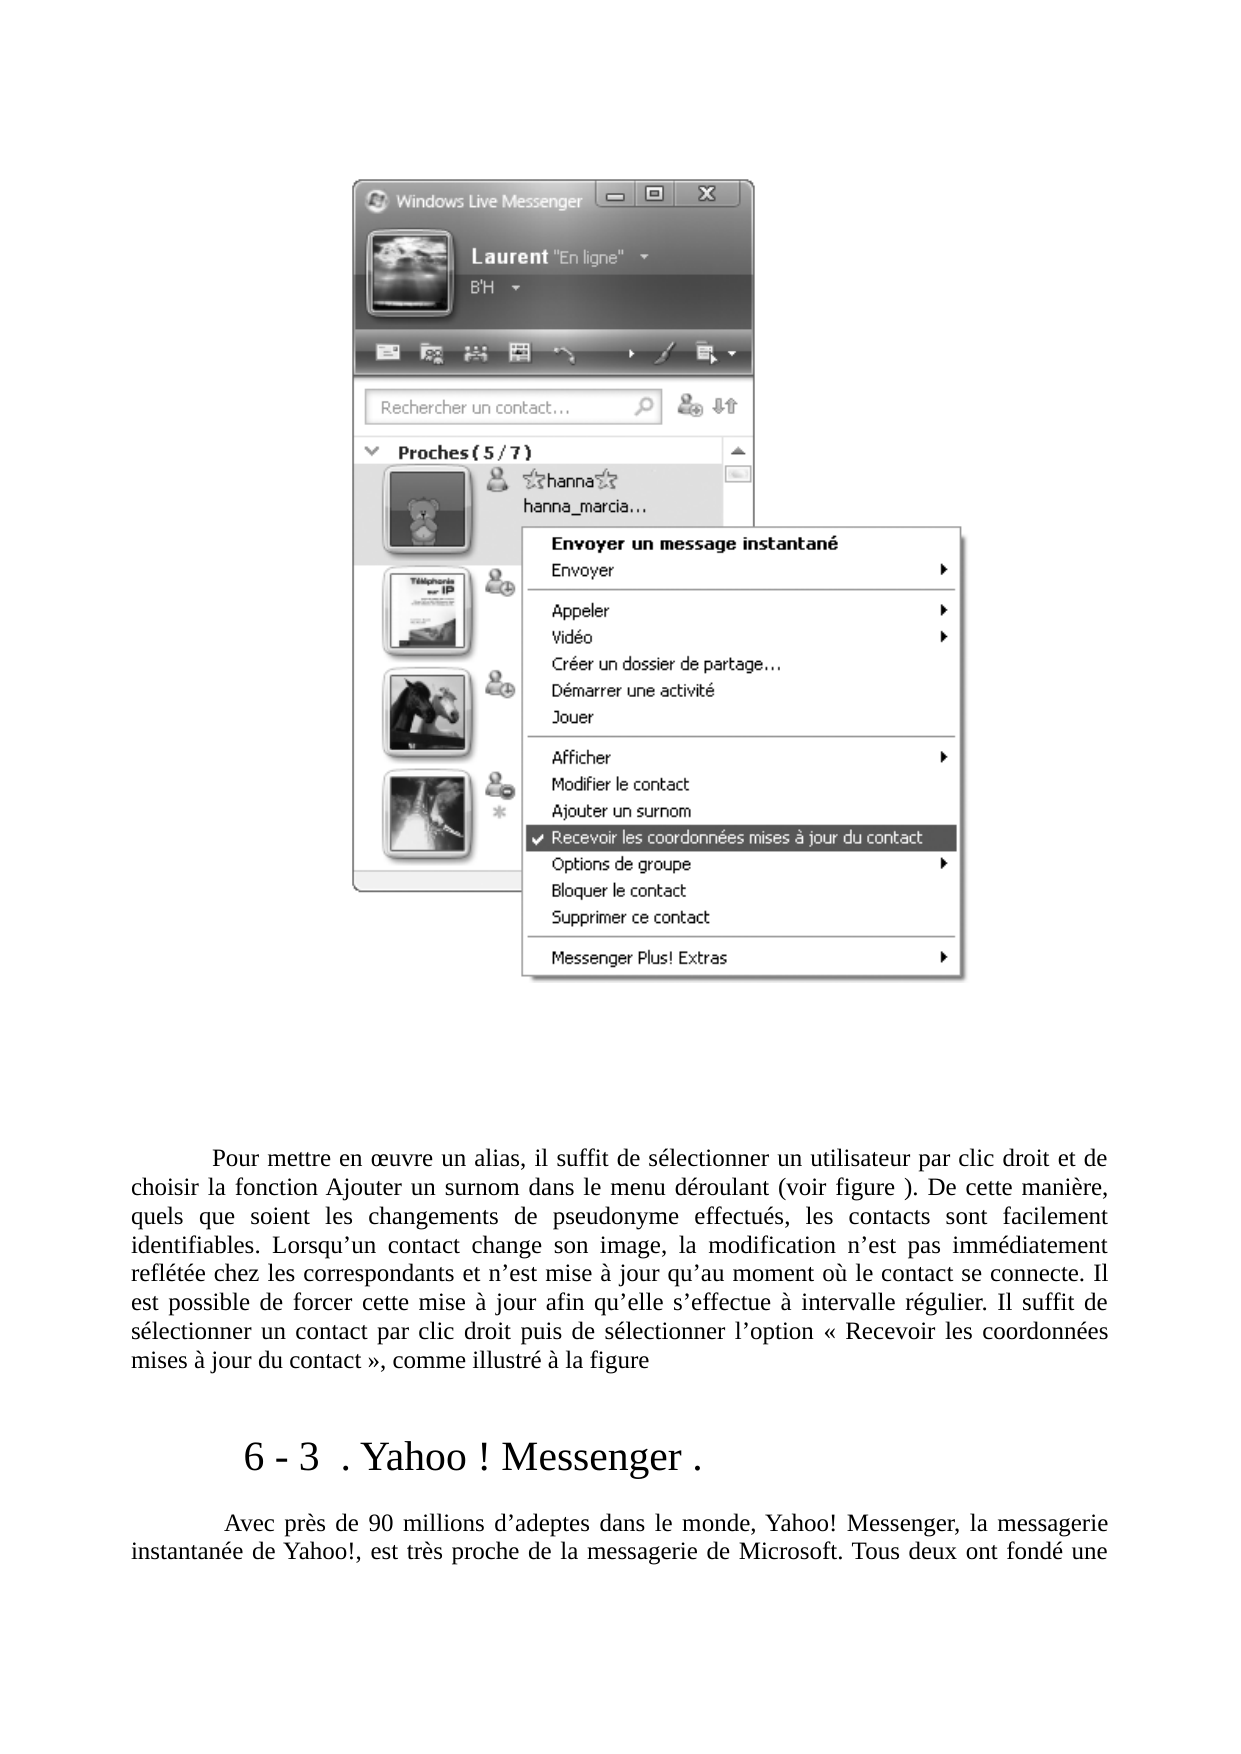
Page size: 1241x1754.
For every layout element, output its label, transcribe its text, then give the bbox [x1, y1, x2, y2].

text Pour mettre en œuvre un alias, il suffit de sélectionner un utilisateur par clic droit et de choisir la fonction Ajouter un surnom dans le menu déroulant (voir figure ). De cette manière, quels que soient les changements de pseudonyme effectués, les contacts sont facilement identifiables. Lorsqu’un contact change son image, la modification n’est pas immédiatement reflétée chez les correspondants et n’est mise à jour qu’au moment où le contact se connecte. Il est possible de forcer cette mise à jour afin qu’elle s’effectue à intervalle régulier. Il suffit de sélectionner un contact par clic droit puis de sélectionner l’option « Recevoir les coordonnées mises à jour du contact », comme illustré à la figure [131, 1143, 1109, 1373]
picture [351, 178, 971, 983]
text Avec près de 90 millions d’adeptes dans le monde, Yahoo! Messenger, la messagerie instantanée de Yahoo!, est très proche de la messagerie de Microsoft. Tous deux ont fondé une [131, 1508, 1109, 1565]
list 6 - 3 . Yahoo ! Messenger . [206, 1431, 1109, 1479]
